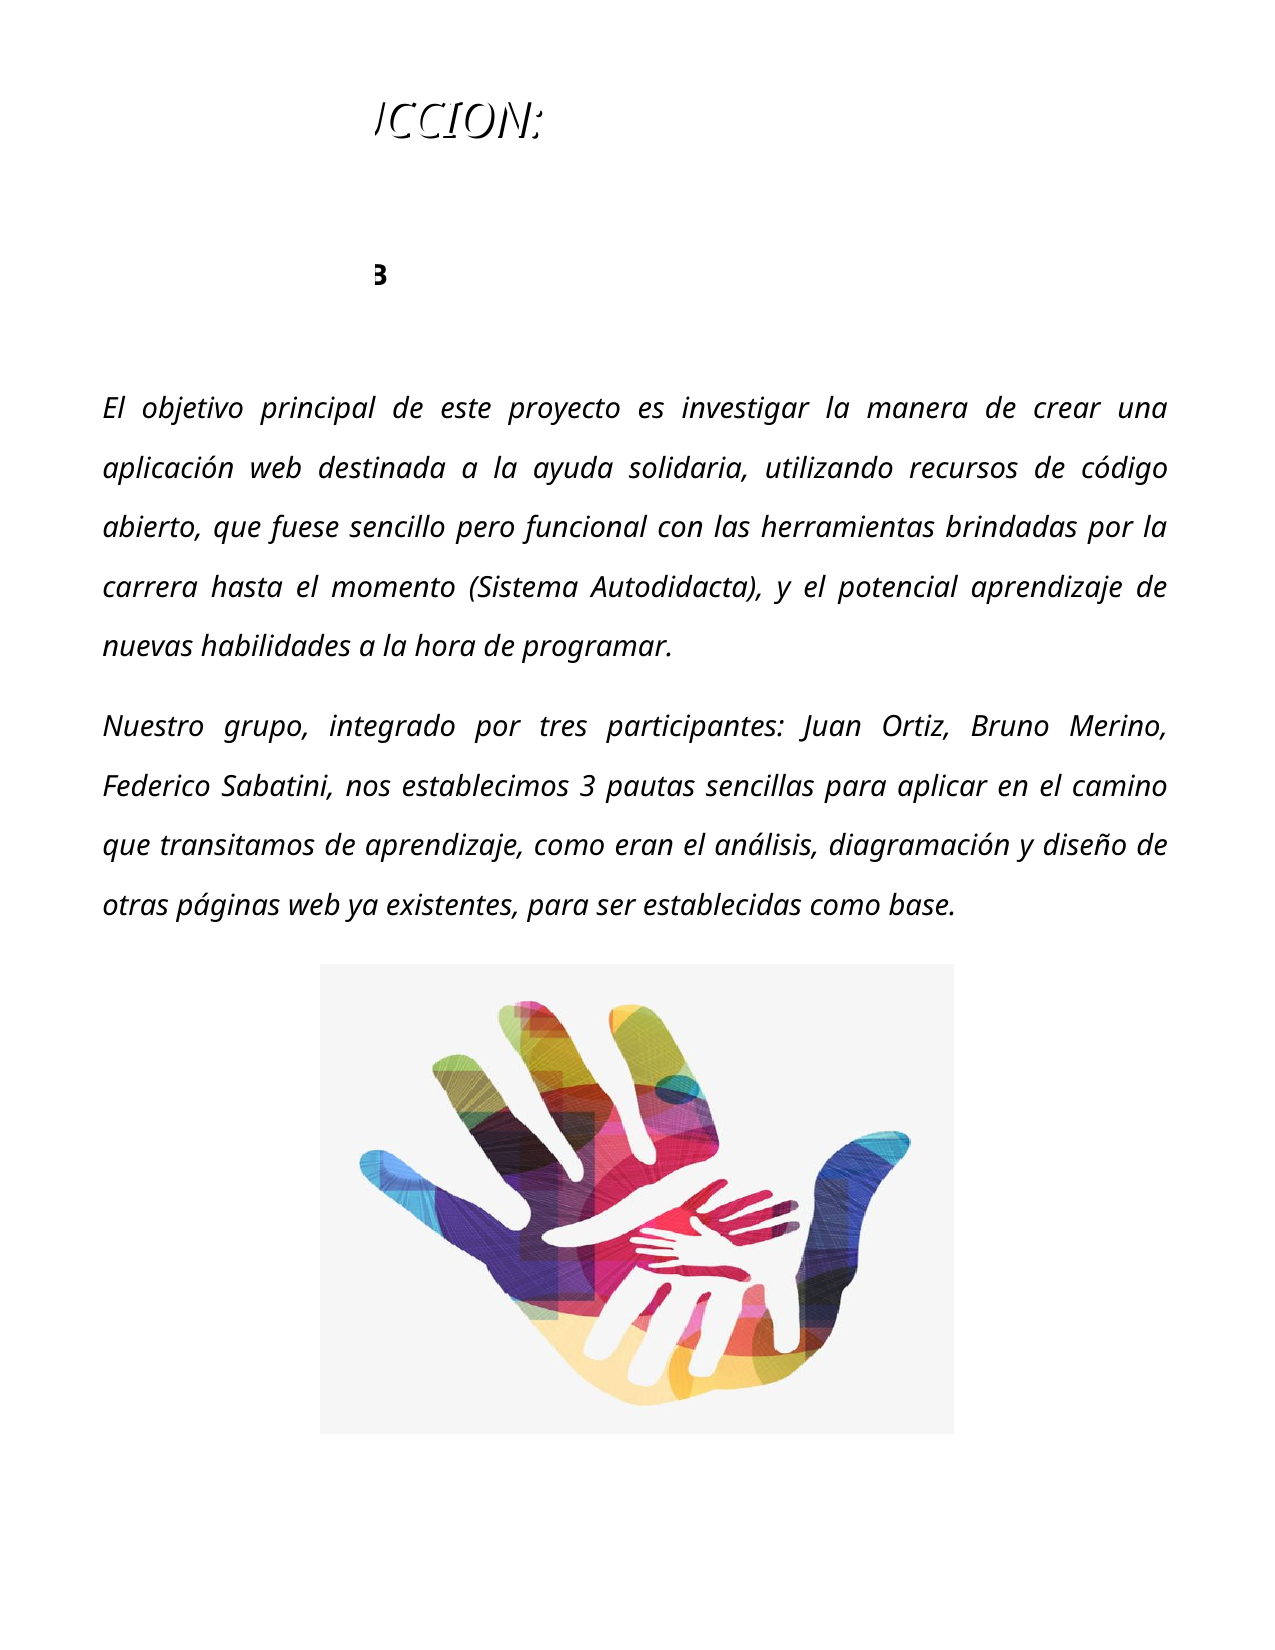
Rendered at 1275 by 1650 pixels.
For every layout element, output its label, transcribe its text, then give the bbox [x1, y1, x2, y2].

text INTRODUCCION: [375, 82, 632, 151]
text Nuestro grupo, integrado por tres participantes: Juan Ortiz, Bruno Merino, Federico Sabatini, nos establecimos 3 pautas sencillas para aplicar en el camino que transitamos de aprendizaje, como eran el análisis, diagramación y diseño de otras páginas web ya existentes, para ser establecidas como base. [102, 706, 1172, 924]
text El objetivo principal de este proyecto es investigar la manera de crear una aplicación web destinada a la ayuda solidaria, utilizando recursos de código abierto, que fuese sencillo pero funcional con las herramientas brindadas por la carrera hasta el momento (Sistema Autodidacta), y el potencial aprendizaje de nuevas habilidades a la hora de programar. [102, 387, 1172, 665]
text LA APLICACIÓN WEB [375, 254, 1200, 294]
